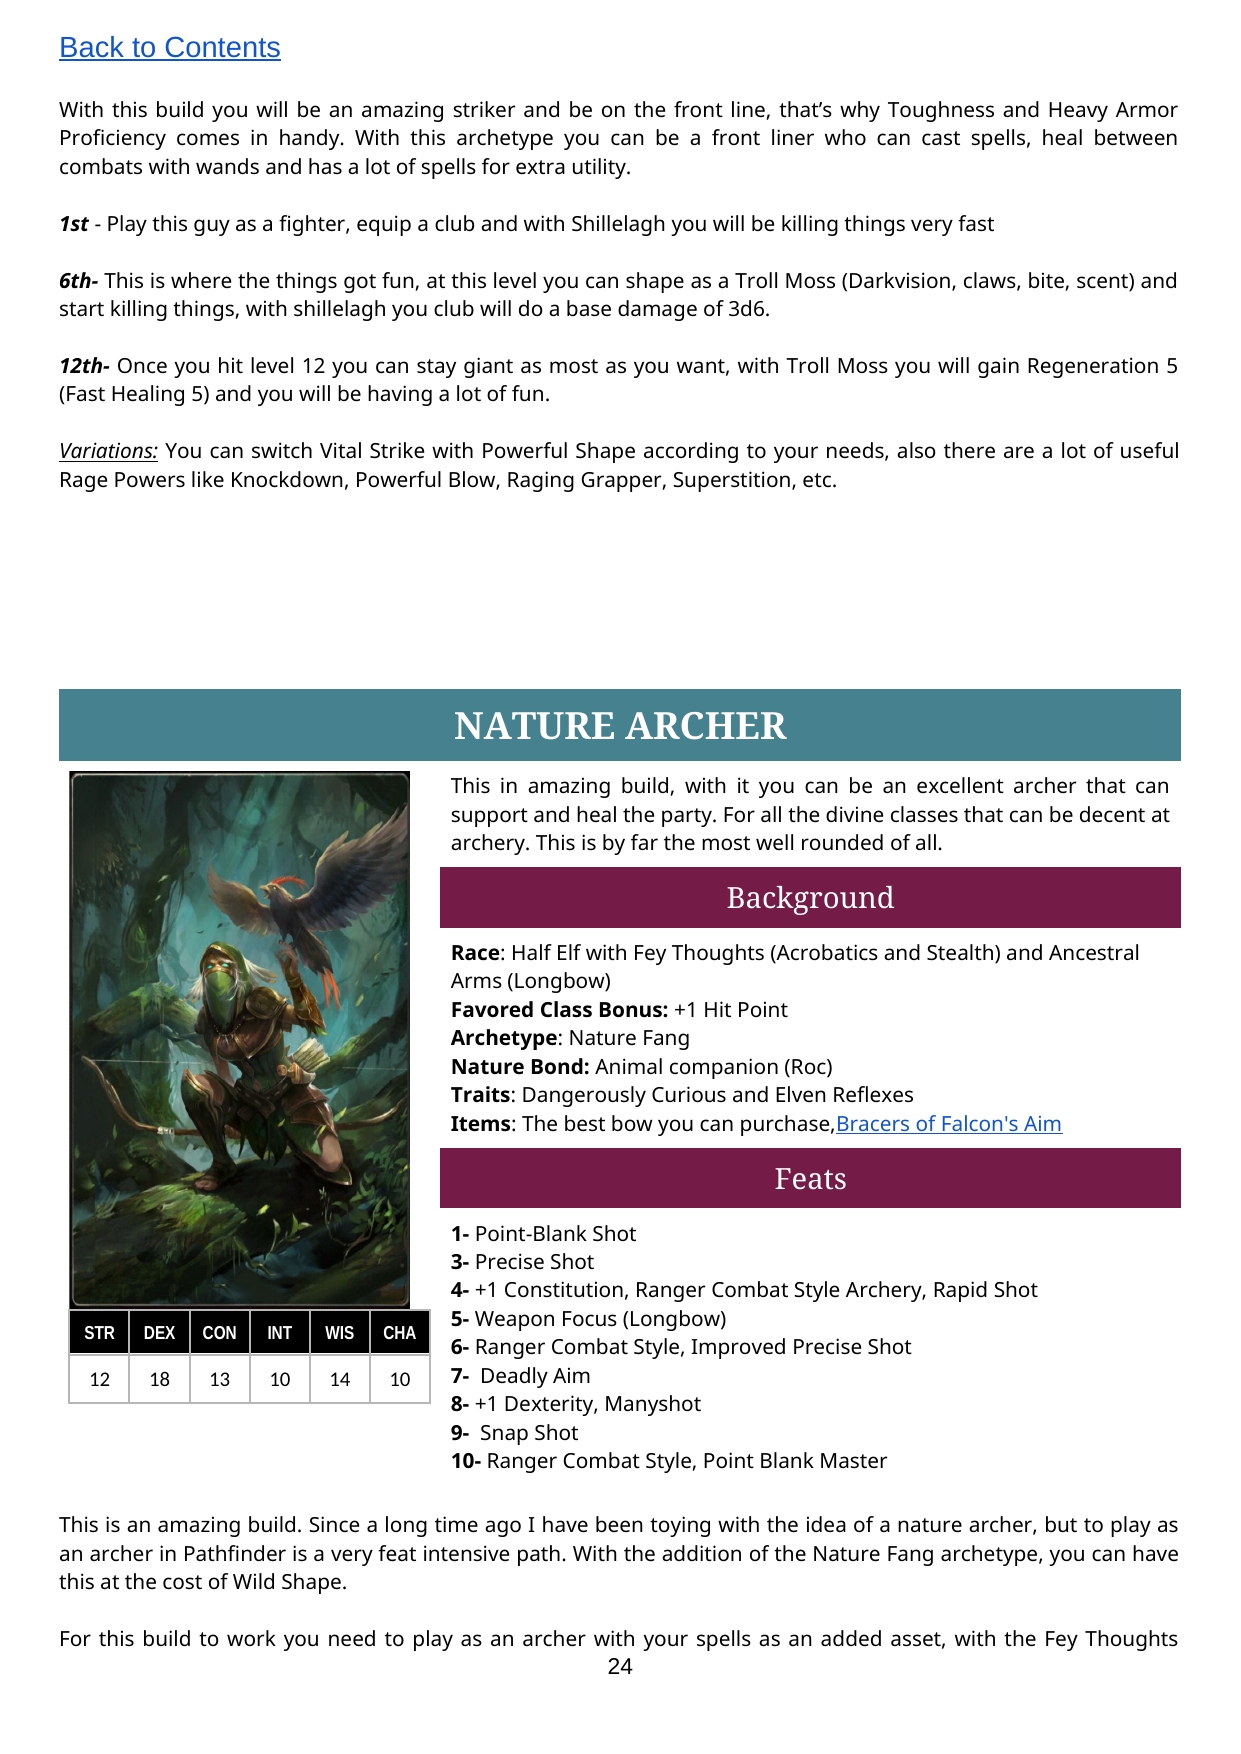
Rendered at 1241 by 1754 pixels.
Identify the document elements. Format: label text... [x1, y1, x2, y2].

text 1st - Play this guy as a fighter, equip a club and with Shillelagh you will be killing things very fast [59, 209, 1181, 237]
picture [69, 771, 410, 1309]
table_cell Race: Half Elf with Fey Thoughts (Acrobatics and Stealth) and Ancestral Arms (Longbow) Favored Class Bonus: +1 Hit Point Archetype: Nature Fang Nature Bond: Animal companion (Roc) Traits: Dangerously Curious and Elven Reflexes Items: The best bow you can purchase,Bracers of Falcon's Aim [440, 928, 1181, 1148]
text 12th- Once you hit level 12 you can stay giant as most as you want, with Troll Moss you will gain Regeneration 5 (Fast Healing 5) and you will be having a lot of fun. [59, 351, 1181, 408]
table_cell 10 [371, 1356, 429, 1402]
table_cell 10 [251, 1356, 309, 1402]
text For this build to work you need to play as an archer with your spells as an added asset, with the Fey Thoughts [59, 1624, 1181, 1653]
table_cell 14 [311, 1356, 369, 1402]
table_header DEX [130, 1311, 189, 1353]
text With this build you will be an amazing striker and be on the front line, that’s why Toughness and Heavy Armor Proficiency comes in handy. With this archetype you can be a front liner who can cast spells, heal between combats with wands and has a lot of spells for extra utility. [59, 95, 1181, 180]
table_header WIS [311, 1311, 369, 1353]
table_cell 1- Point-Blank Shot 3- Precise Shot 4- +1 Constitution, Ranger Combat Style Archery, Rapid Shot 5- Weapon Focus (Longbow) 6- Ranger Combat Style, Improved Precise Shot 7- Deadly Aim 8- +1 Dexterity, Manyshot 9- Snap Shot 10- Ranger Combat Style, Point Blank Master [440, 1208, 1181, 1485]
table_header STR [70, 1311, 128, 1353]
table_header INT [251, 1311, 309, 1353]
table_cell Background [440, 867, 1181, 928]
table_cell Feats [440, 1148, 1181, 1208]
text This is an amazing build. Since a long time ago I have been toying with the idea of a nature archer, but to play as an archer in Pathfinder is a very feat intensive path. With the addition of the Nature Fang archetype, you can have this at the cost of Wild Shape. [59, 1510, 1181, 1596]
text 6th- This is where the things got fun, at this level you can shape as a Troll Moss (Darkvision, claws, bite, scent) and start killing things, with shillelagh you club will do a base damage of 3d6. [59, 266, 1181, 323]
text Variations: You can switch Vital Strike with Powerful Shape according to your needs, also there are a lot of useful Rage Powers like Knockdown, Powerful Blow, Raging Grapper, Superstition, etc. [59, 436, 1181, 493]
table_cell This in amazing build, with it you can be an excellent archer that can support and heal the party. For all the divine classes that can be decent at archery. This is by far the most well rounded of all. [440, 761, 1181, 867]
table_cell 18 [130, 1356, 189, 1402]
table_cell 13 [191, 1356, 249, 1402]
table_header NATURE ARCHER [59, 689, 1181, 761]
table_header CHA [371, 1311, 429, 1353]
table_header CON [191, 1311, 249, 1353]
table_cell [59, 761, 440, 1485]
table_cell 12 [70, 1356, 128, 1402]
